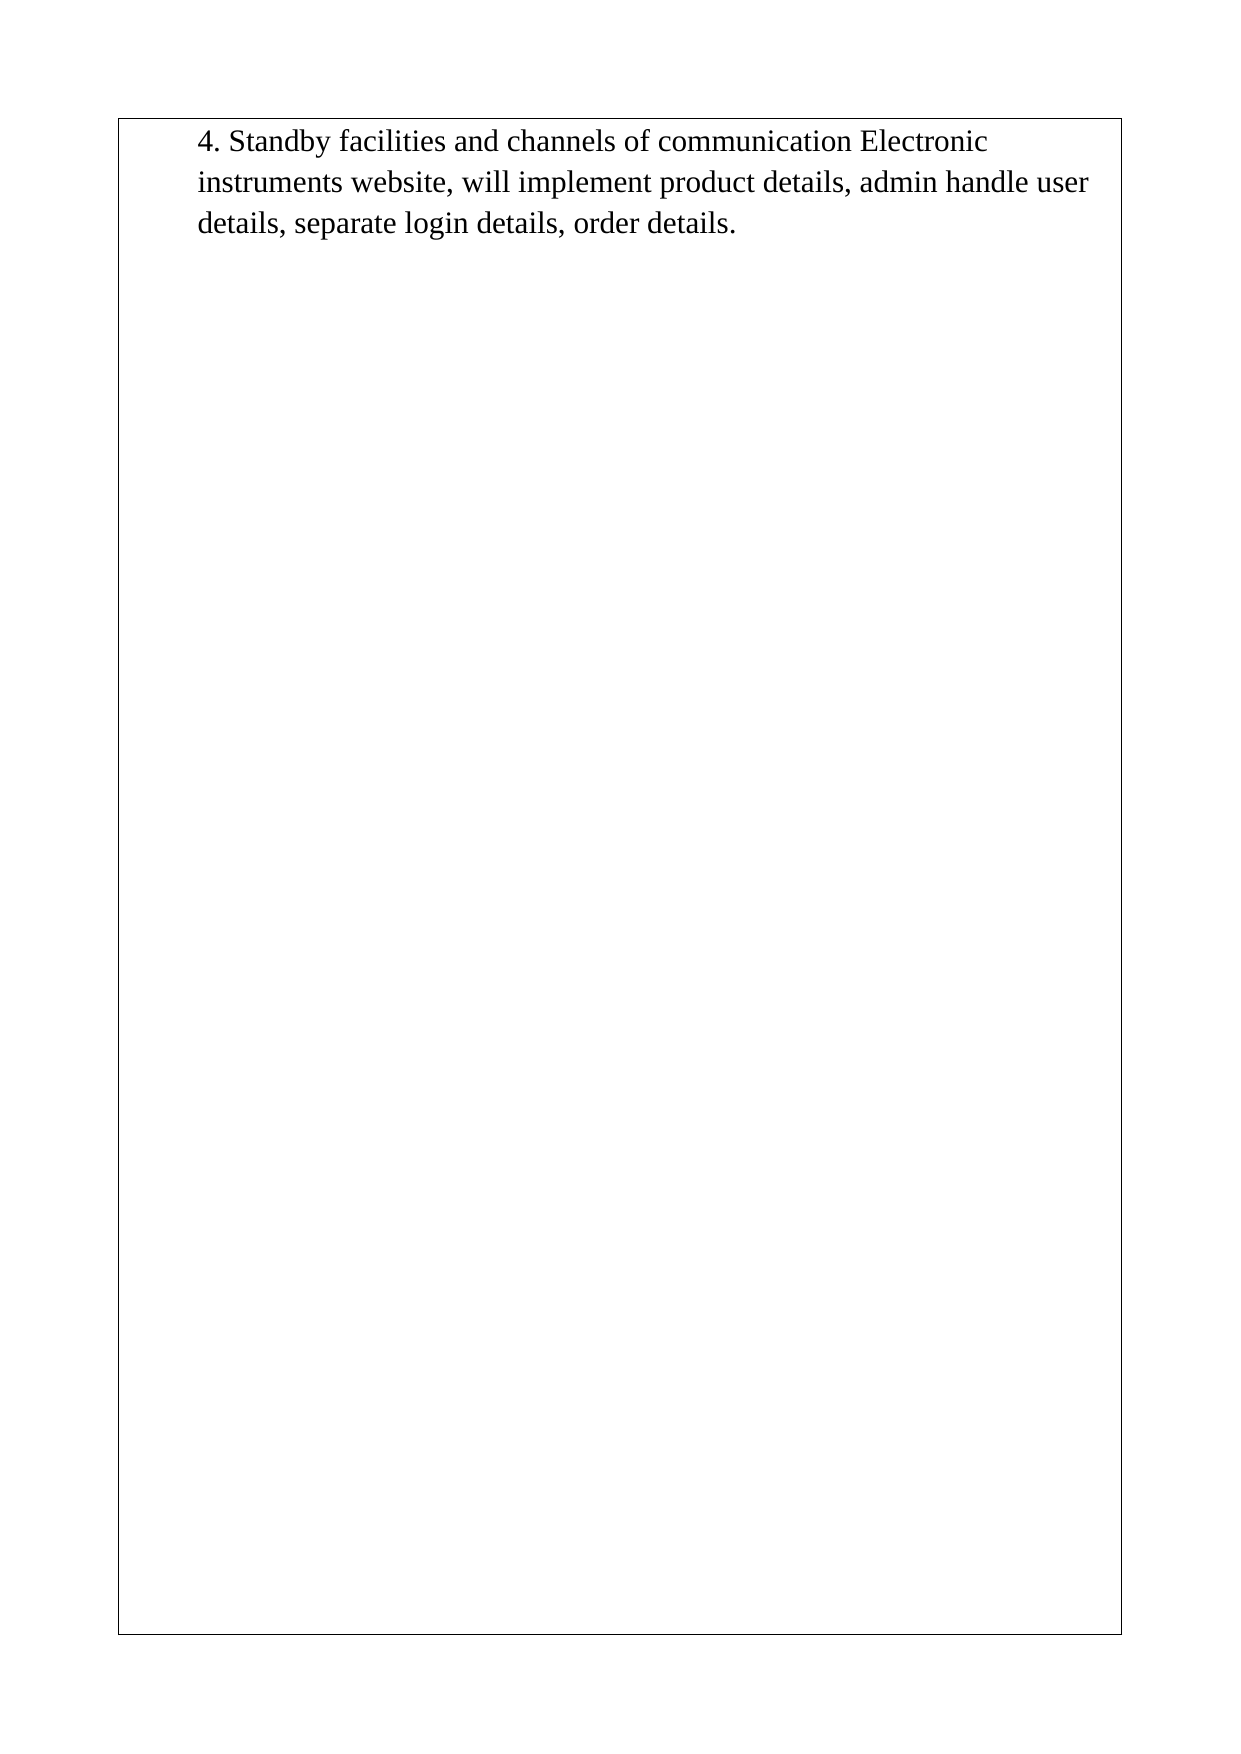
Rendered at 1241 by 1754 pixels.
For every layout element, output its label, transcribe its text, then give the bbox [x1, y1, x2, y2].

text 4. Standby facilities and channels of communication Electronic instruments website, will implement product details, admin handle user details, separate login details, order details. [197, 122, 1118, 241]
